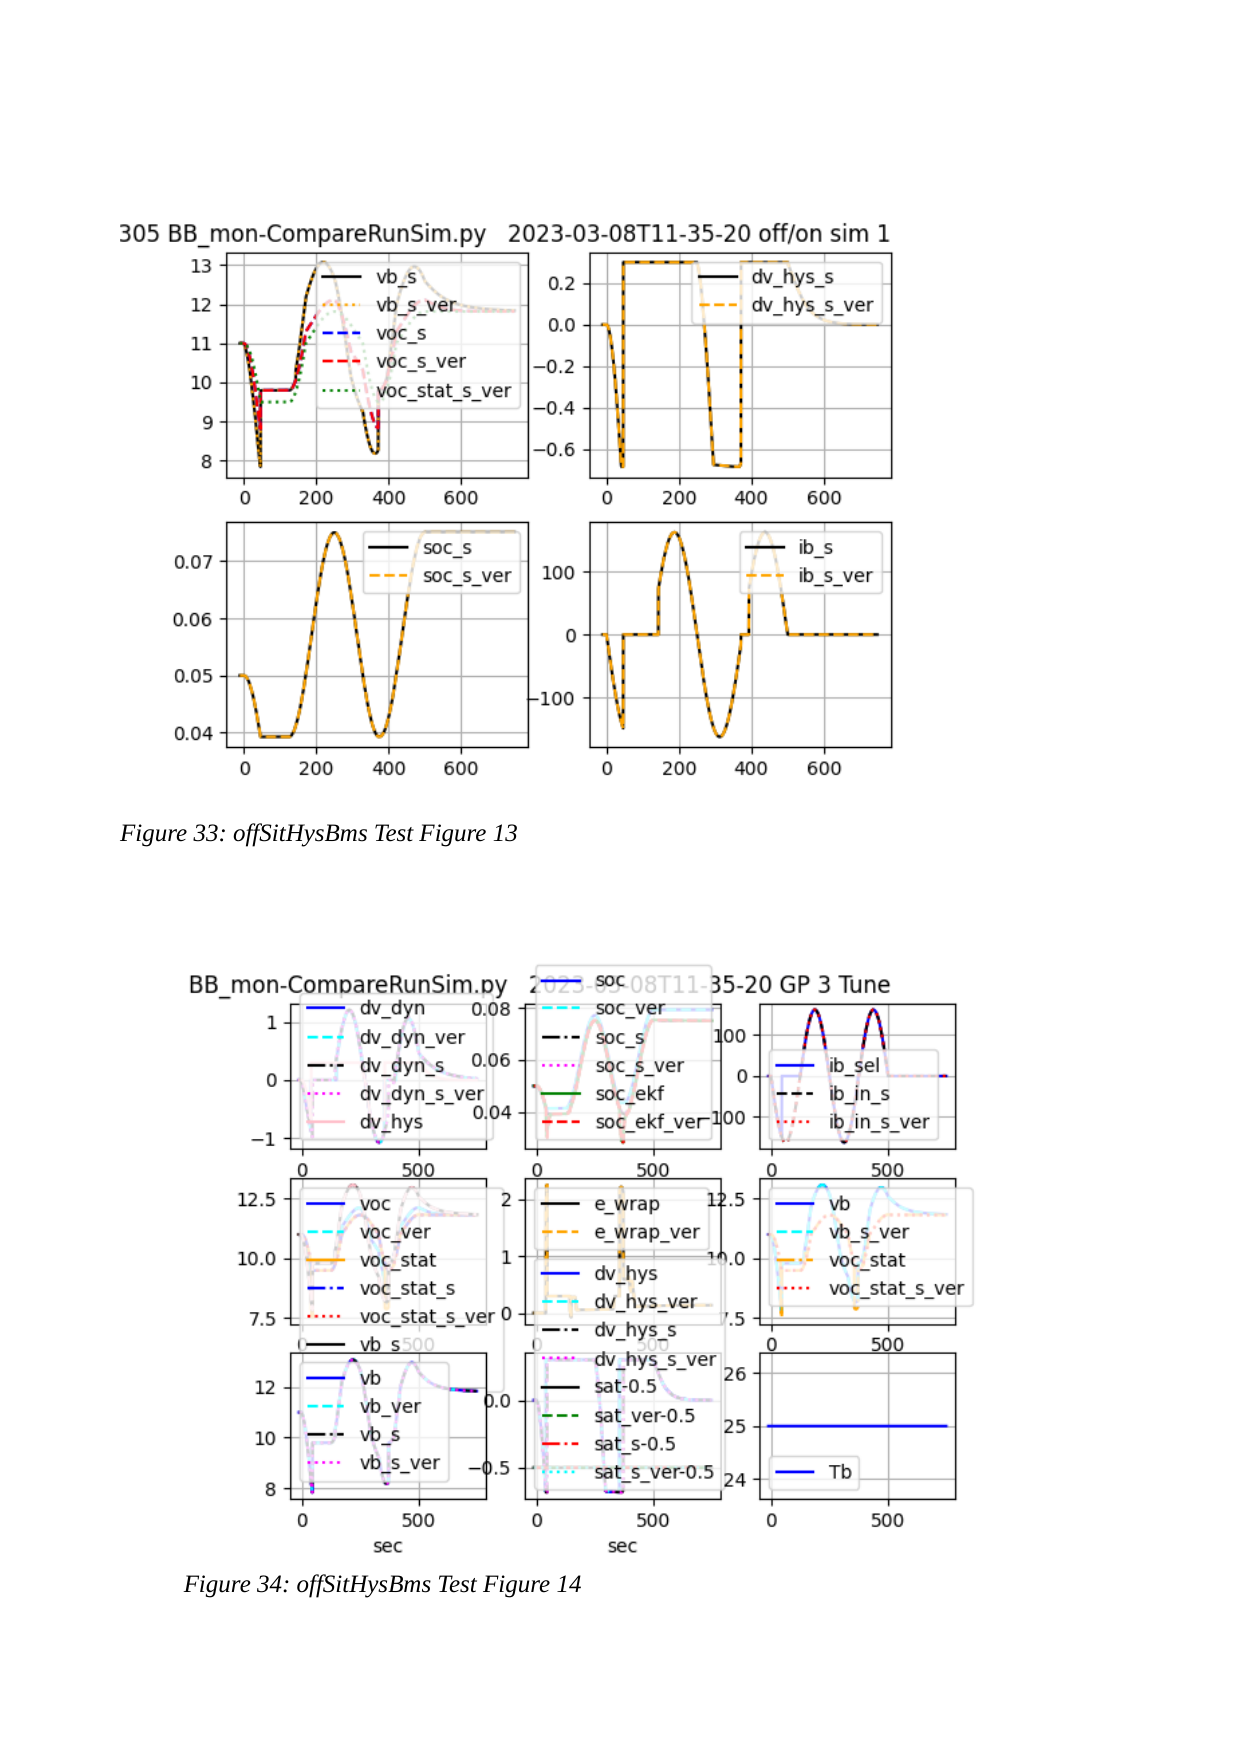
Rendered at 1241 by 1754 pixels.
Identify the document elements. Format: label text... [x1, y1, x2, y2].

picture [183, 926, 1041, 1570]
text Figure 33: offSitHysBms Test Figure 13 [120, 818, 977, 847]
text Figure 34: offSitHysBms Test Figure 14 [183, 1570, 1040, 1598]
picture [120, 175, 977, 818]
